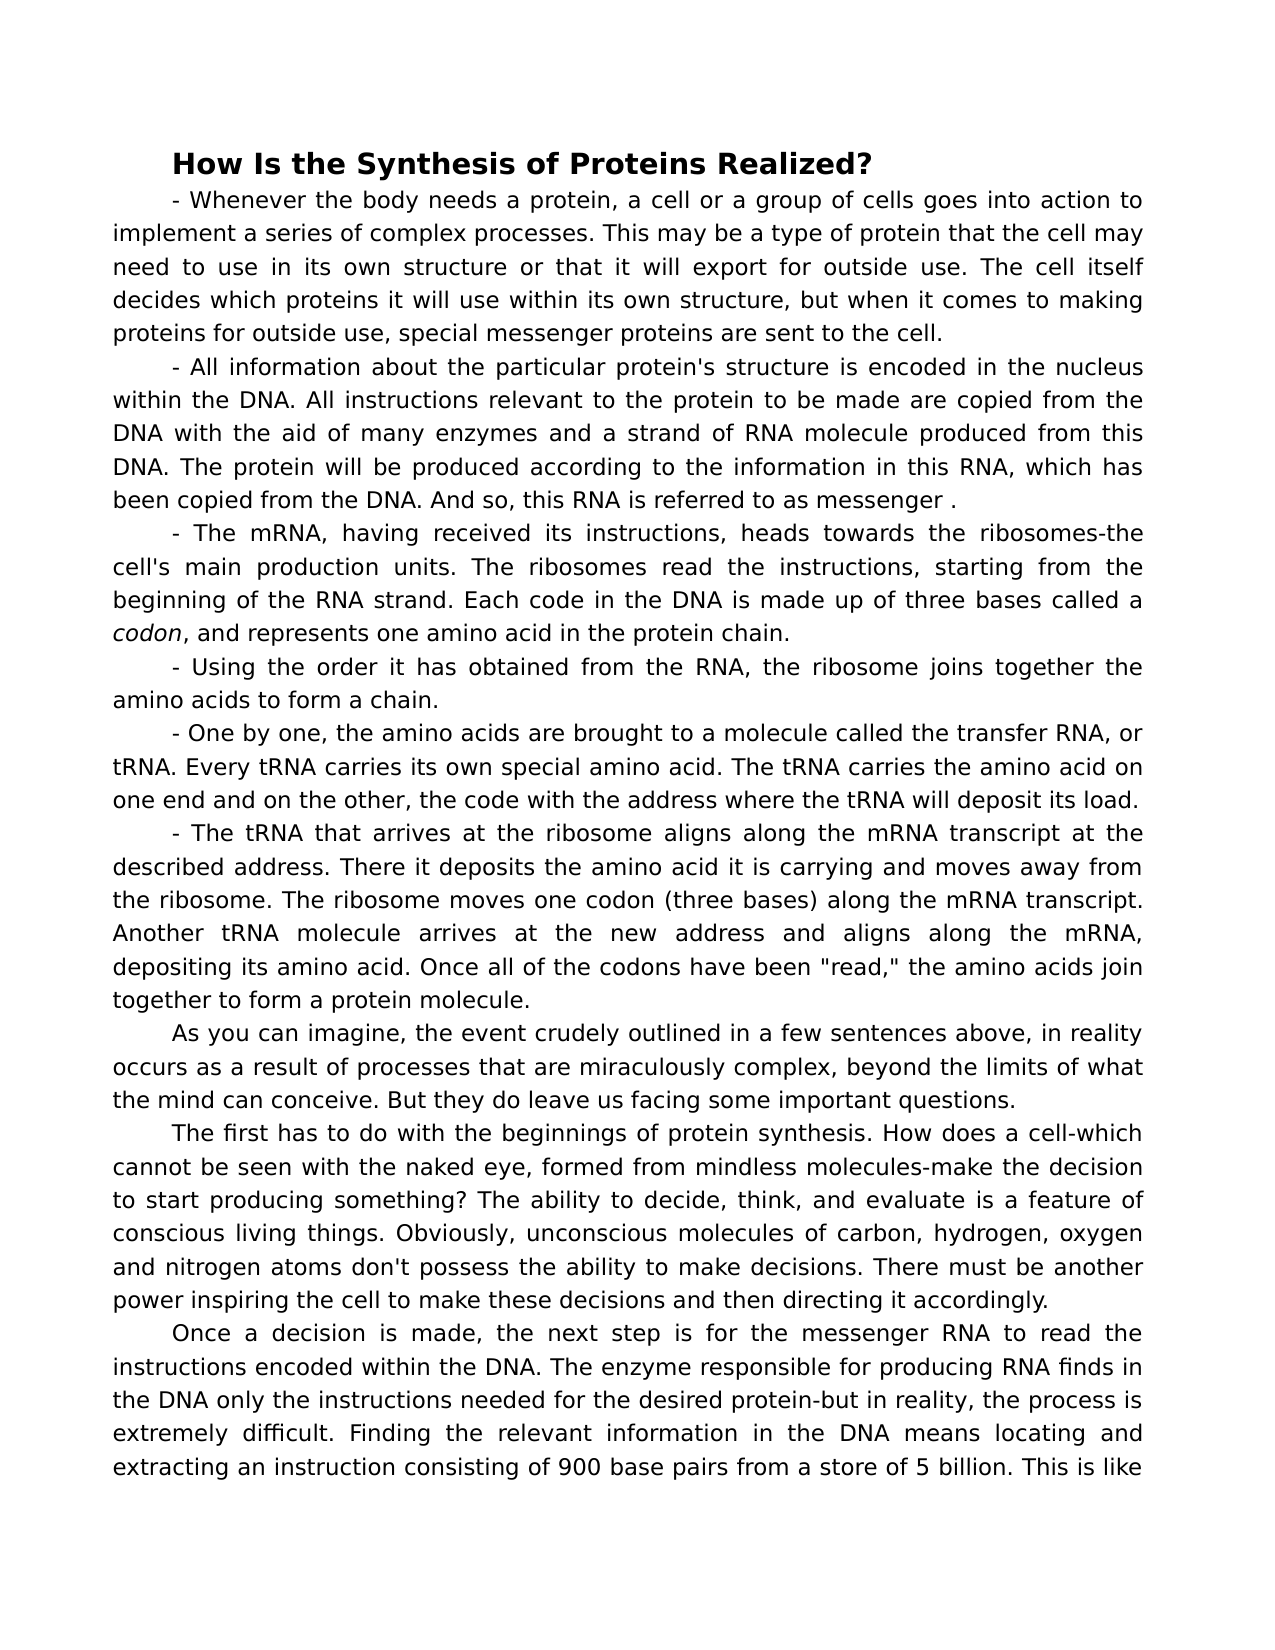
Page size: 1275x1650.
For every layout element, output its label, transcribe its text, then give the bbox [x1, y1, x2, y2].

text - All information about the particular protein's structure is encoded in the nucleus within the DNA. All instructions relevant to the protein to be made are copied from the DNA with the aid of many enzymes and a strand of RNA molecule produced from this DNA. The protein will be produced according to the information in this RNA, which has been copied from the DNA. And so, this RNA is referred to as messenger . [112, 348, 1145, 515]
text - Whenever the body needs a protein, a cell or a group of cells goes into action to implement a series of complex processes. This may be a type of protein that the cell may need to use in its own structure or that it will export for outside use. The cell itself decides which proteins it will use within its own structure, but when it comes to making proteins for outside use, special messenger proteins are sent to the cell. [112, 182, 1145, 348]
text - The mRNA, having received its instructions, heads towards the ribosomes-the cell's main production units. The ribosomes read the instructions, starting from the beginning of the RNA strand. Each code in the DNA is made up of three bases called a codon, and represents one amino acid in the protein chain. [112, 515, 1145, 648]
text - The tRNA that arrives at the ribosome aligns along the mRNA transcript at the described address. There it deposits the amino acid it is carrying and moves away from the ribosome. The ribosome moves one codon (three bases) along the mRNA transcript. Another tRNA molecule arrives at the new address and aligns along the mRNA, depositing its amino acid. Once all of the codons have been "read," the amino acids join together to form a protein molecule. [112, 815, 1145, 1015]
text - One by one, the amino acids are brought to a molecule called the transfer RNA, or tRNA. Every tRNA carries its own special amino acid. The tRNA carries the amino acid on one end and on the other, the code with the address where the tRNA will deposit its load. [112, 715, 1145, 815]
text Once a decision is made, the next step is for the messenger RNA to read the instructions encoded within the DNA. The enzyme responsible for producing RNA finds in the DNA only the instructions needed for the desired protein-but in reality, the process is extremely difficult. Finding the relevant information in the DNA means locating and extracting an instruction consisting of 900 base pairs from a store of 5 billion. This is like [112, 1315, 1145, 1482]
text - Using the order it has obtained from the RNA, the ribosome joins together the amino acids to form a chain. [112, 648, 1145, 715]
text As you can imagine, the event crudely outlined in a few sentences above, in reality occurs as a result of processes that are miraculously complex, beyond the limits of what the mind can conceive. But they do leave us facing some important questions. [112, 1015, 1145, 1115]
text How Is the Synthesis of Proteins Realized? [112, 148, 1145, 182]
text The first has to do with the beginnings of protein synthesis. How does a cell-which cannot be seen with the naked eye, formed from mindless molecules-make the decision to start producing something? The ability to decide, think, and evaluate is a feature of conscious living things. Obviously, unconscious molecules of carbon, hydrogen, oxygen and nitrogen atoms don't possess the ability to make decisions. There must be another power inspiring the cell to make these decisions and then directing it accordingly. [112, 1115, 1145, 1315]
